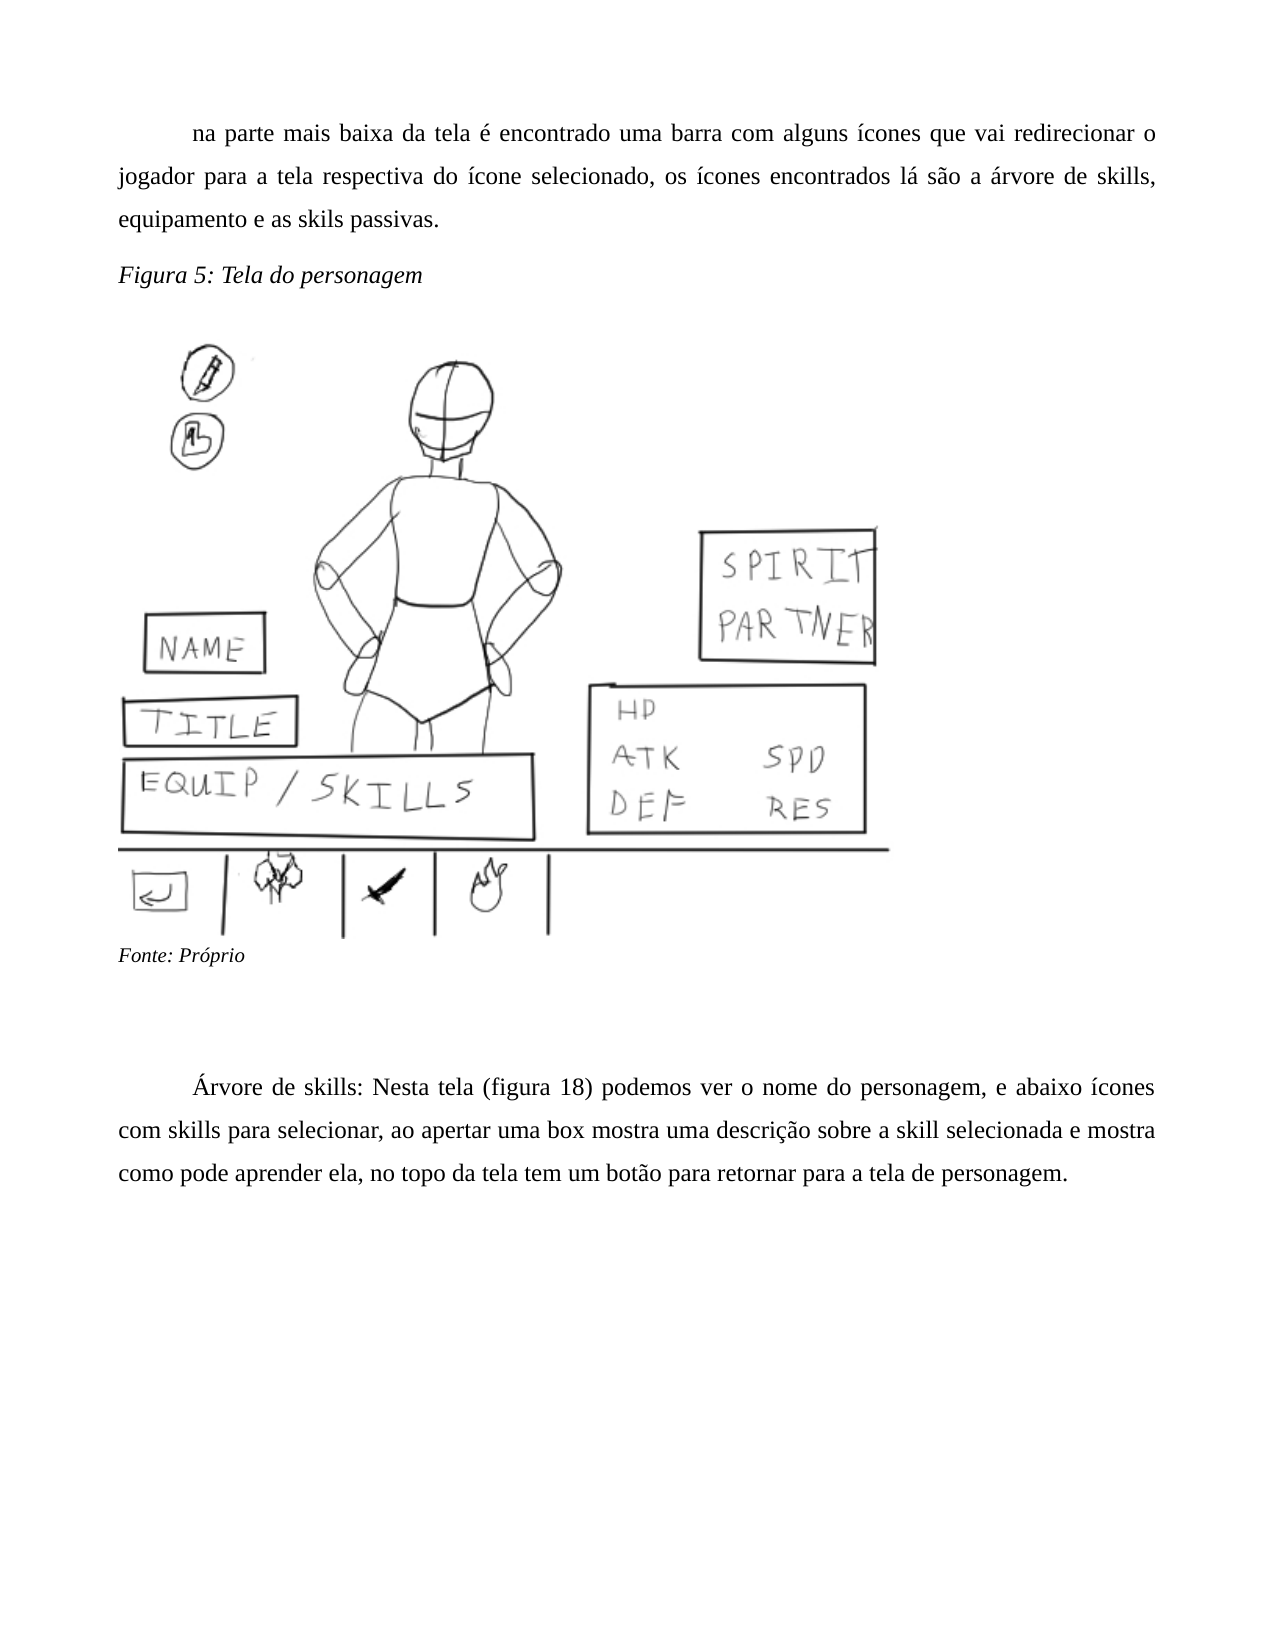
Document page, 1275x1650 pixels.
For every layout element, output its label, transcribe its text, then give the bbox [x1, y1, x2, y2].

text Árvore de skills: Nesta tela (figura 18) podemos ver o nome do personagem, e abaixo ícones com skills para selecionar, ao apertar uma box mostra uma descrição sobre a skill selecionada e mostra como pode aprender ela, no topo da tela tem um botão para retornar para a tela de personagem. [118, 1072, 1157, 1187]
picture [118, 313, 900, 939]
text Fonte: Próprio [118, 314, 949, 967]
text Figura 5: Tela do personagem [118, 260, 949, 289]
text na parte mais baixa da tela é encontrado uma barra com alguns ícones que vai redirecionar o jogador para a tela respectiva do ícone selecionado, os ícones encontrados lá são a árvore de skills, equipamento e as skils passivas. [118, 118, 1157, 233]
